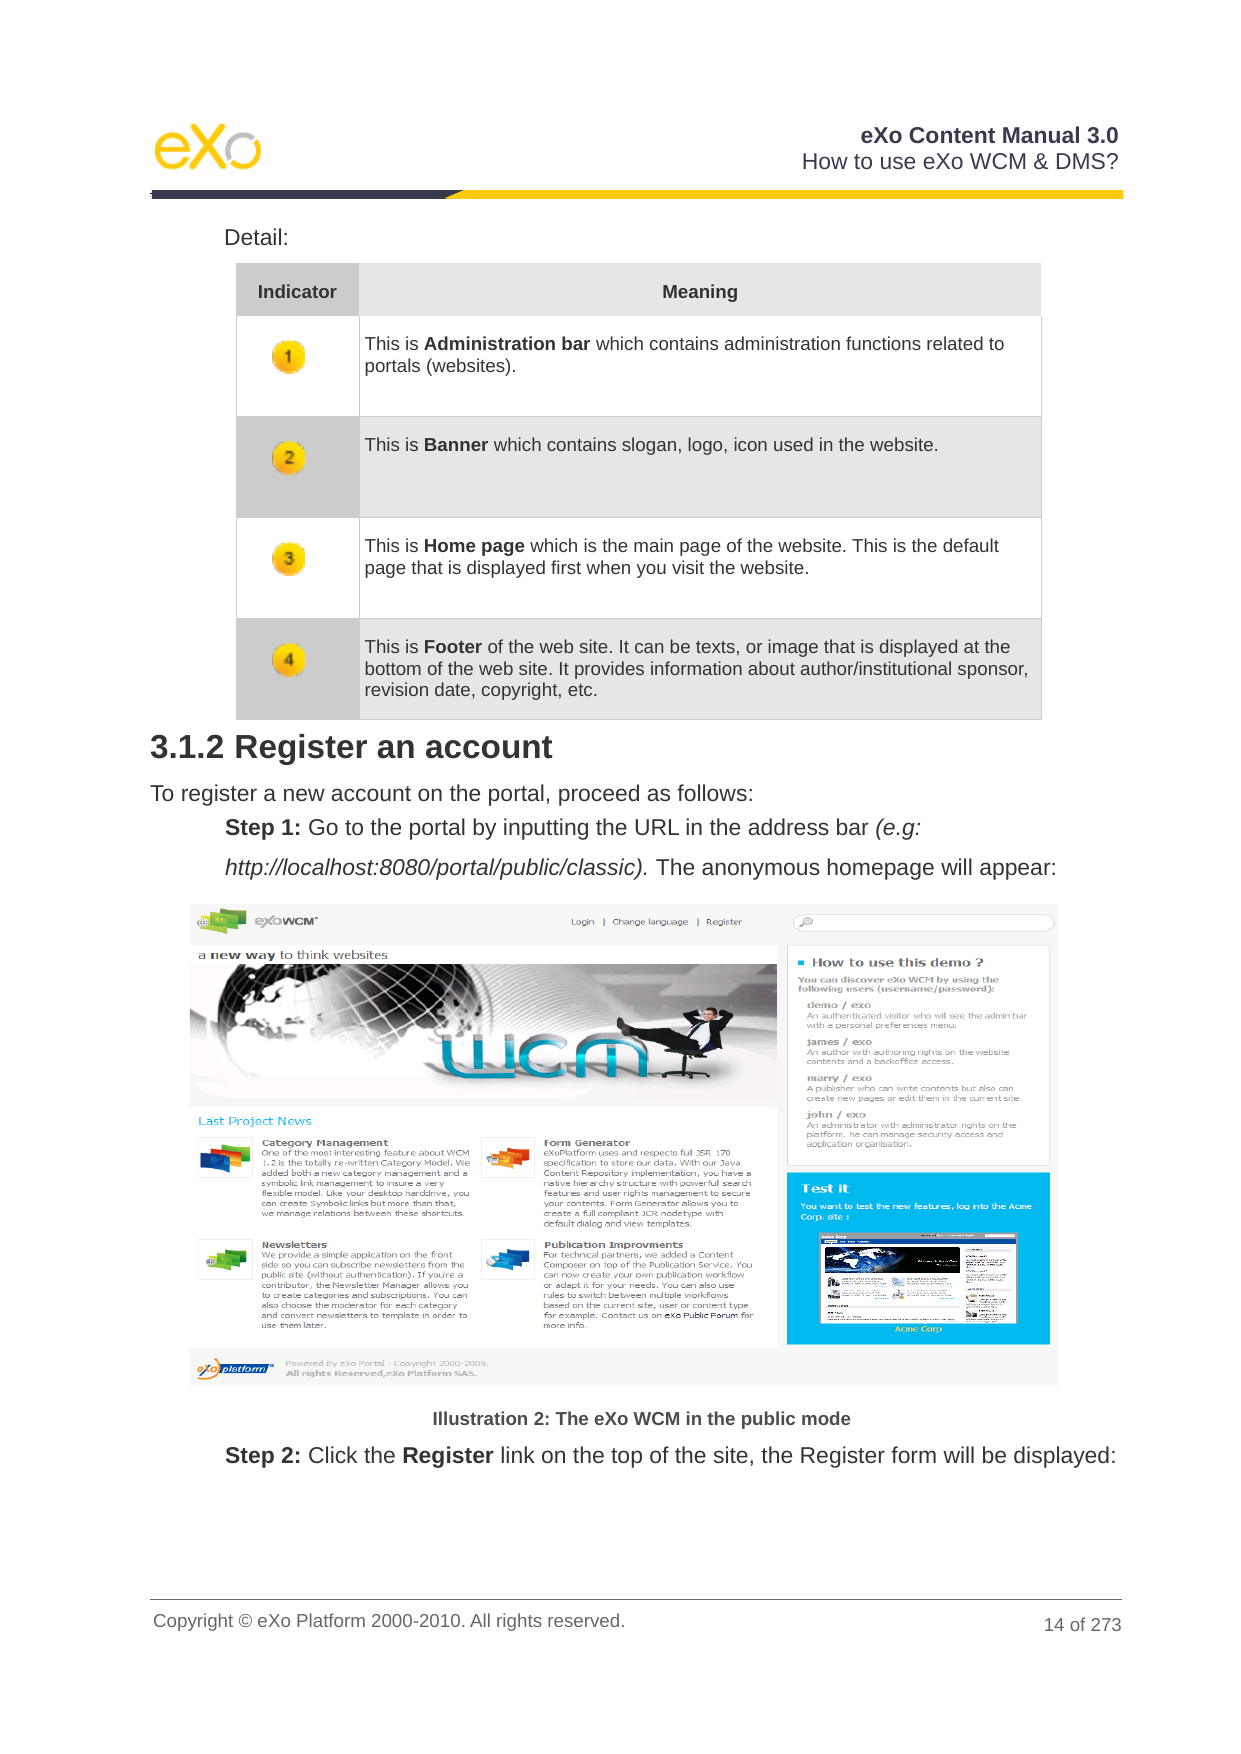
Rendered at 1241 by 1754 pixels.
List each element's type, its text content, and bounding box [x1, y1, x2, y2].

picture [271, 441, 306, 475]
table_cell This is Administration bar which contains administration functions related to portals (websites). [360, 316, 1041, 416]
list Step 2: Click the Register link on the top of the site, the Register form will be displayed: [187, 1304, 1122, 1468]
table_cell This is Footer of the web site. It can be texts, or image that is displayed at the bottom of the web site. It provides information about author/institutional sponsor, revision date, copyright, etc. [360, 619, 1041, 719]
text To register a new account on the portal, proceed as follows: [150, 780, 1122, 807]
subtitle Register an account [150, 727, 1122, 765]
table_cell [237, 316, 359, 416]
table_header Meaning [359, 263, 1041, 316]
table_cell [237, 417, 359, 517]
picture [271, 340, 306, 374]
picture [155, 123, 262, 170]
list Step 1: Go to the portal by inputting the URL in the address bar (e.g: http://localhost:8080/portal/public/classic). The anonymous homepage will appear: [187, 814, 1122, 880]
text Detail: [224, 223, 1122, 250]
list Illustration 2: The eXo WCM in the public mode [180, 989, 1104, 1429]
picture [151, 190, 1124, 199]
picture [189, 904, 1059, 1386]
table_cell This is Home page which is the main page of the website. This is the default page that is displayed first when you visit the website. [360, 518, 1041, 618]
picture [271, 643, 306, 677]
table_header Indicator [236, 263, 359, 316]
list [1059, 914, 1104, 989]
table_cell This is Banner which contains slogan, logo, icon used in the website. [360, 417, 1041, 517]
picture [271, 542, 306, 576]
table_cell [237, 644, 359, 719]
table_cell [237, 619, 359, 643]
table_cell [237, 518, 359, 618]
